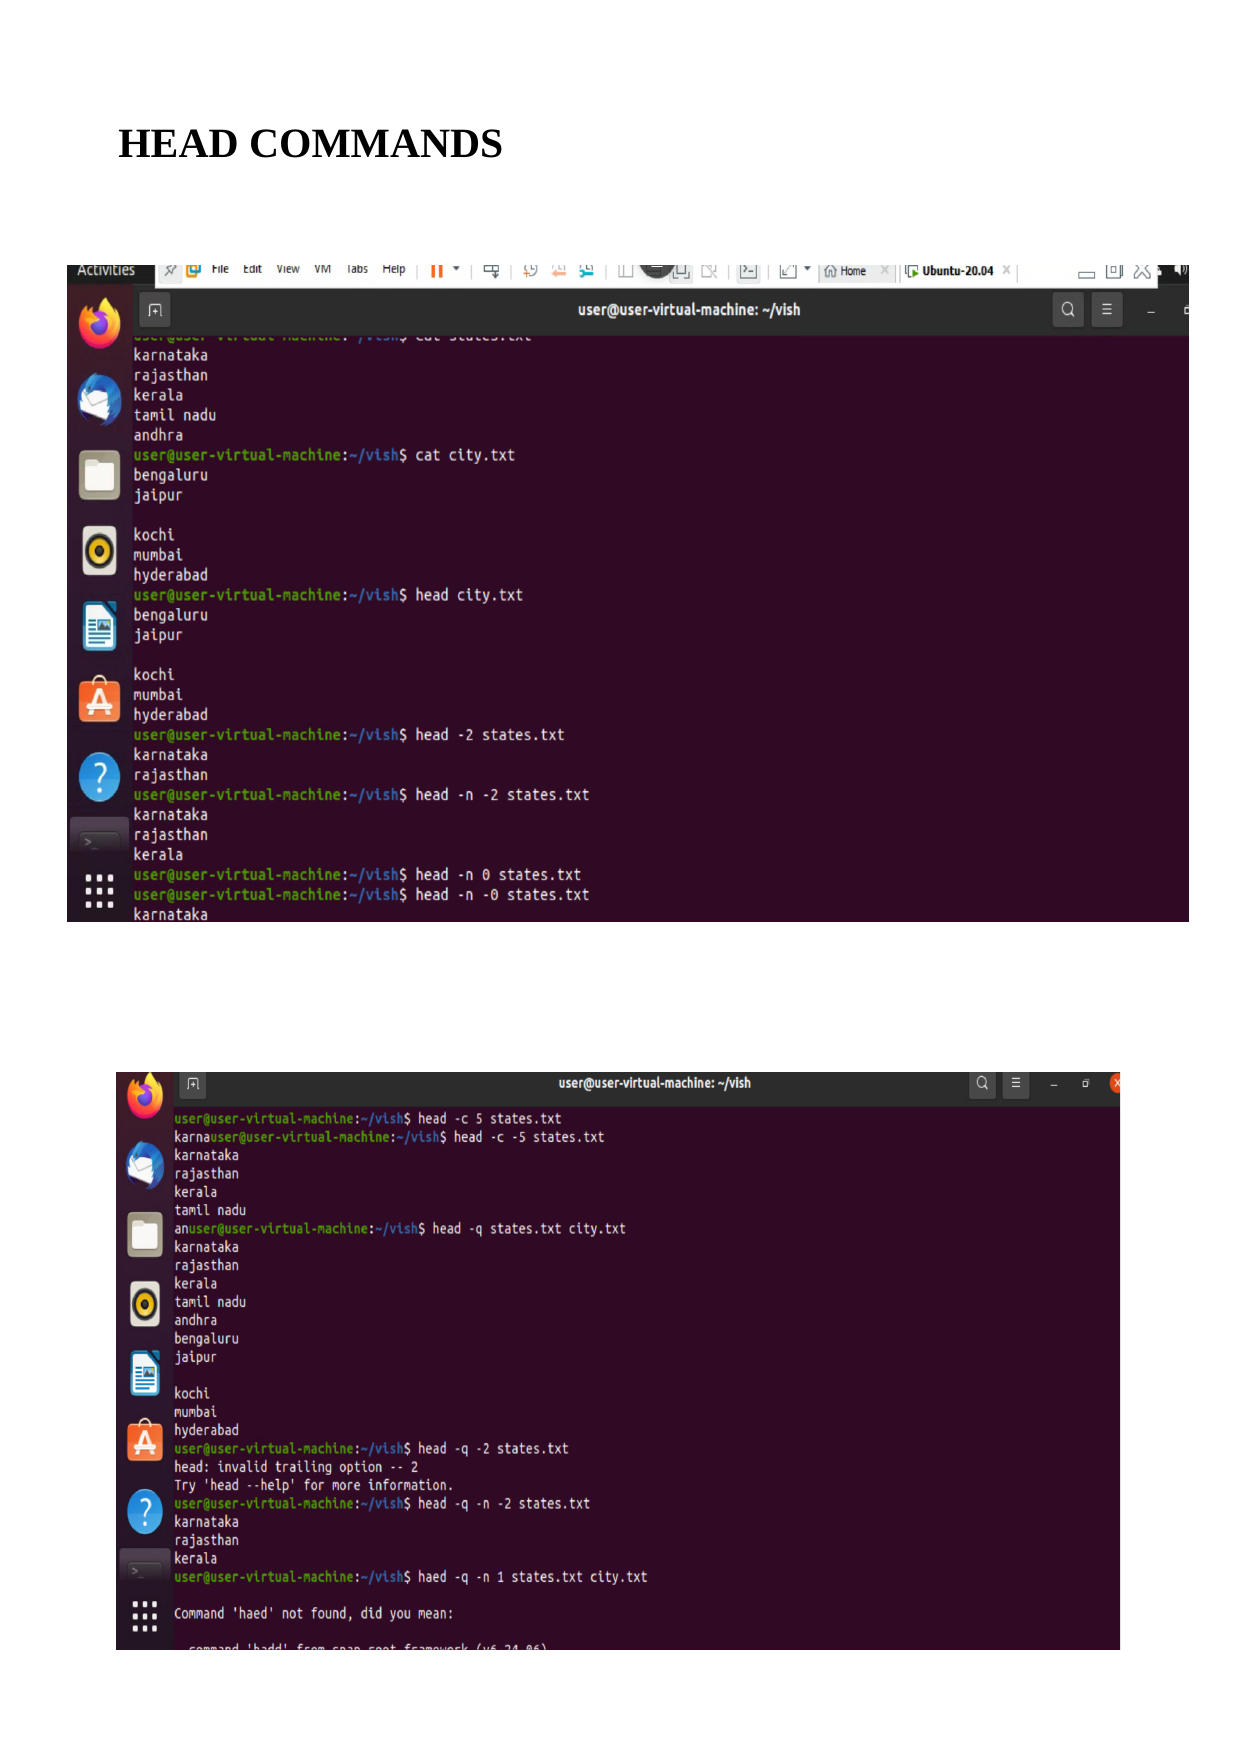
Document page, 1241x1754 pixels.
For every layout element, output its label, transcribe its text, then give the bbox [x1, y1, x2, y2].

picture [116, 1072, 1121, 1650]
text HEAD COMMANDS [118, 118, 1122, 166]
picture [67, 265, 1189, 922]
